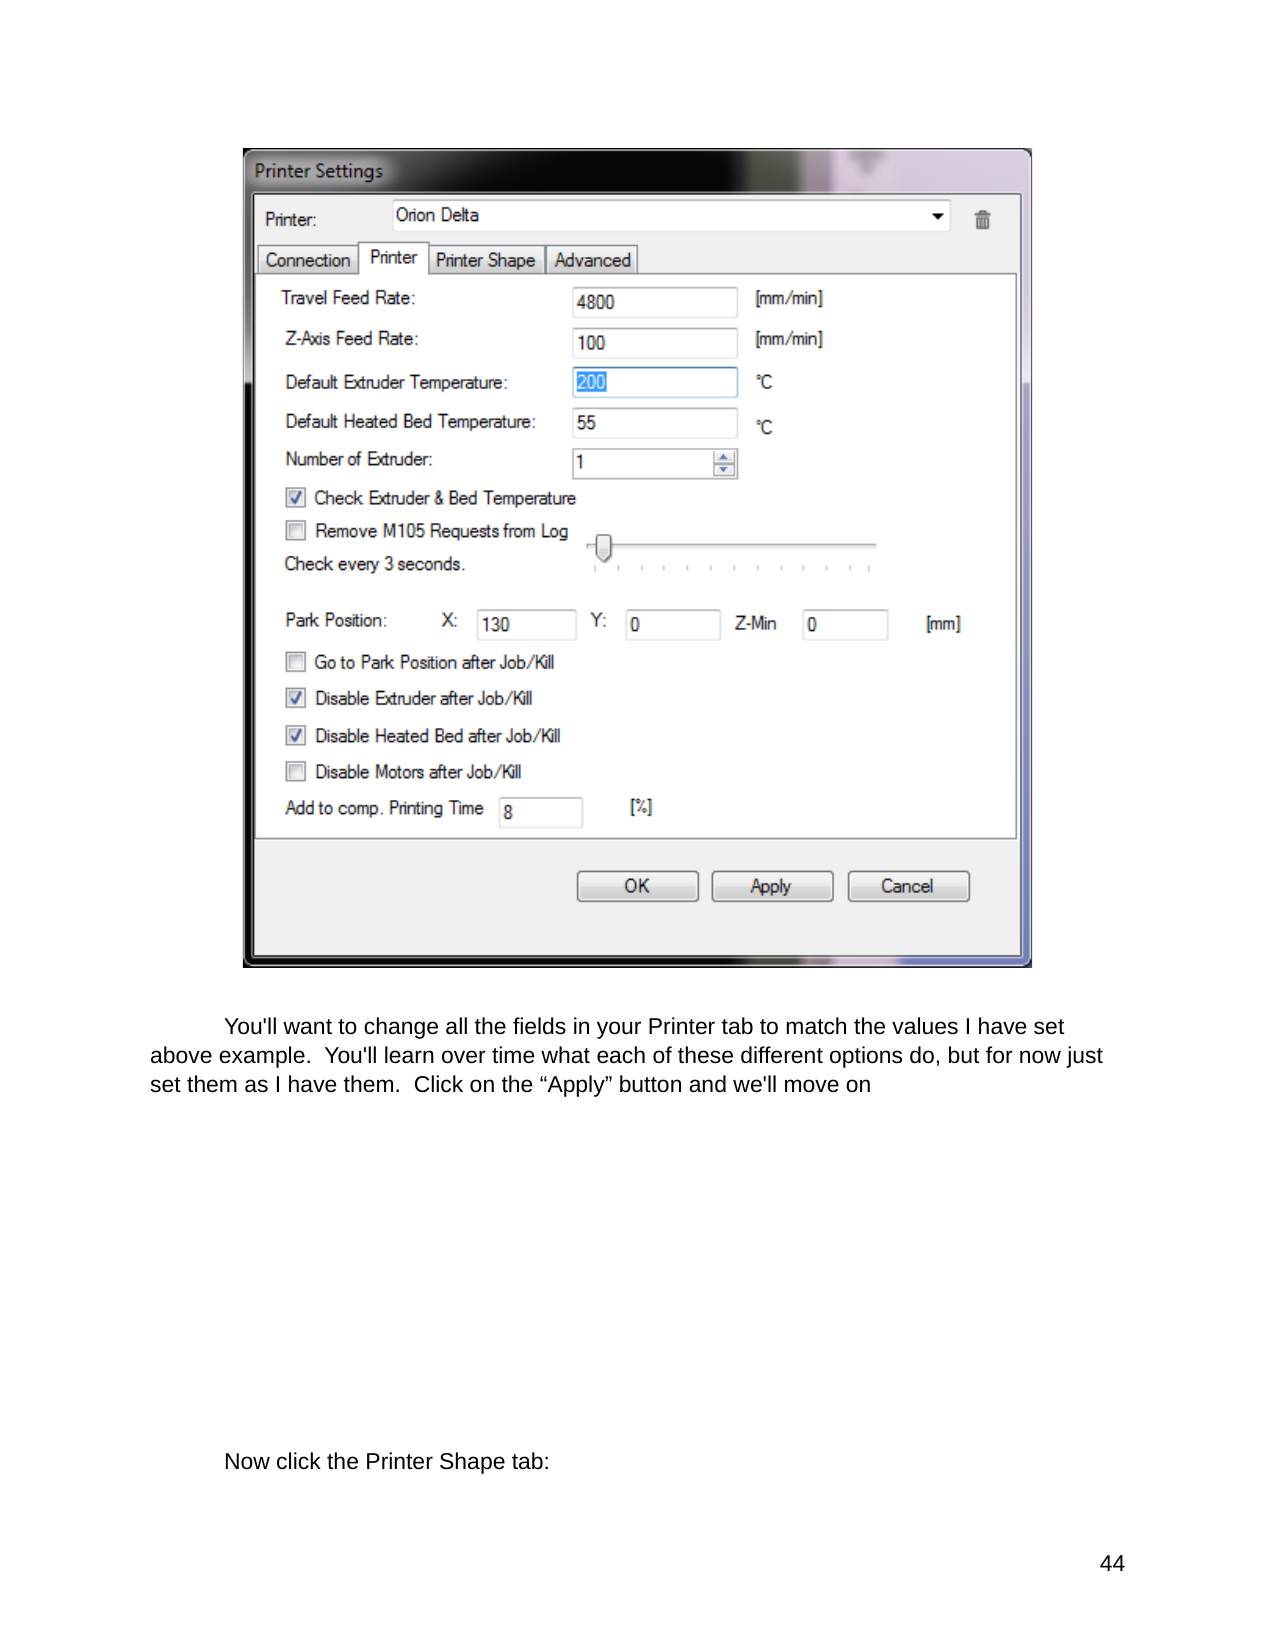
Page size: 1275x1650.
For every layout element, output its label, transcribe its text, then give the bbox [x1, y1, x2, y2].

text Now click the Printer Shape tab: [150, 1449, 1125, 1475]
picture [242, 148, 1033, 968]
text You'll want to change all the fields in your Printer tab to match the values I have set above example. You'll learn over time what each of these different options do, but for now just set them as I have them. Click on the “Apply” button and we'll move on [150, 1013, 1125, 1098]
